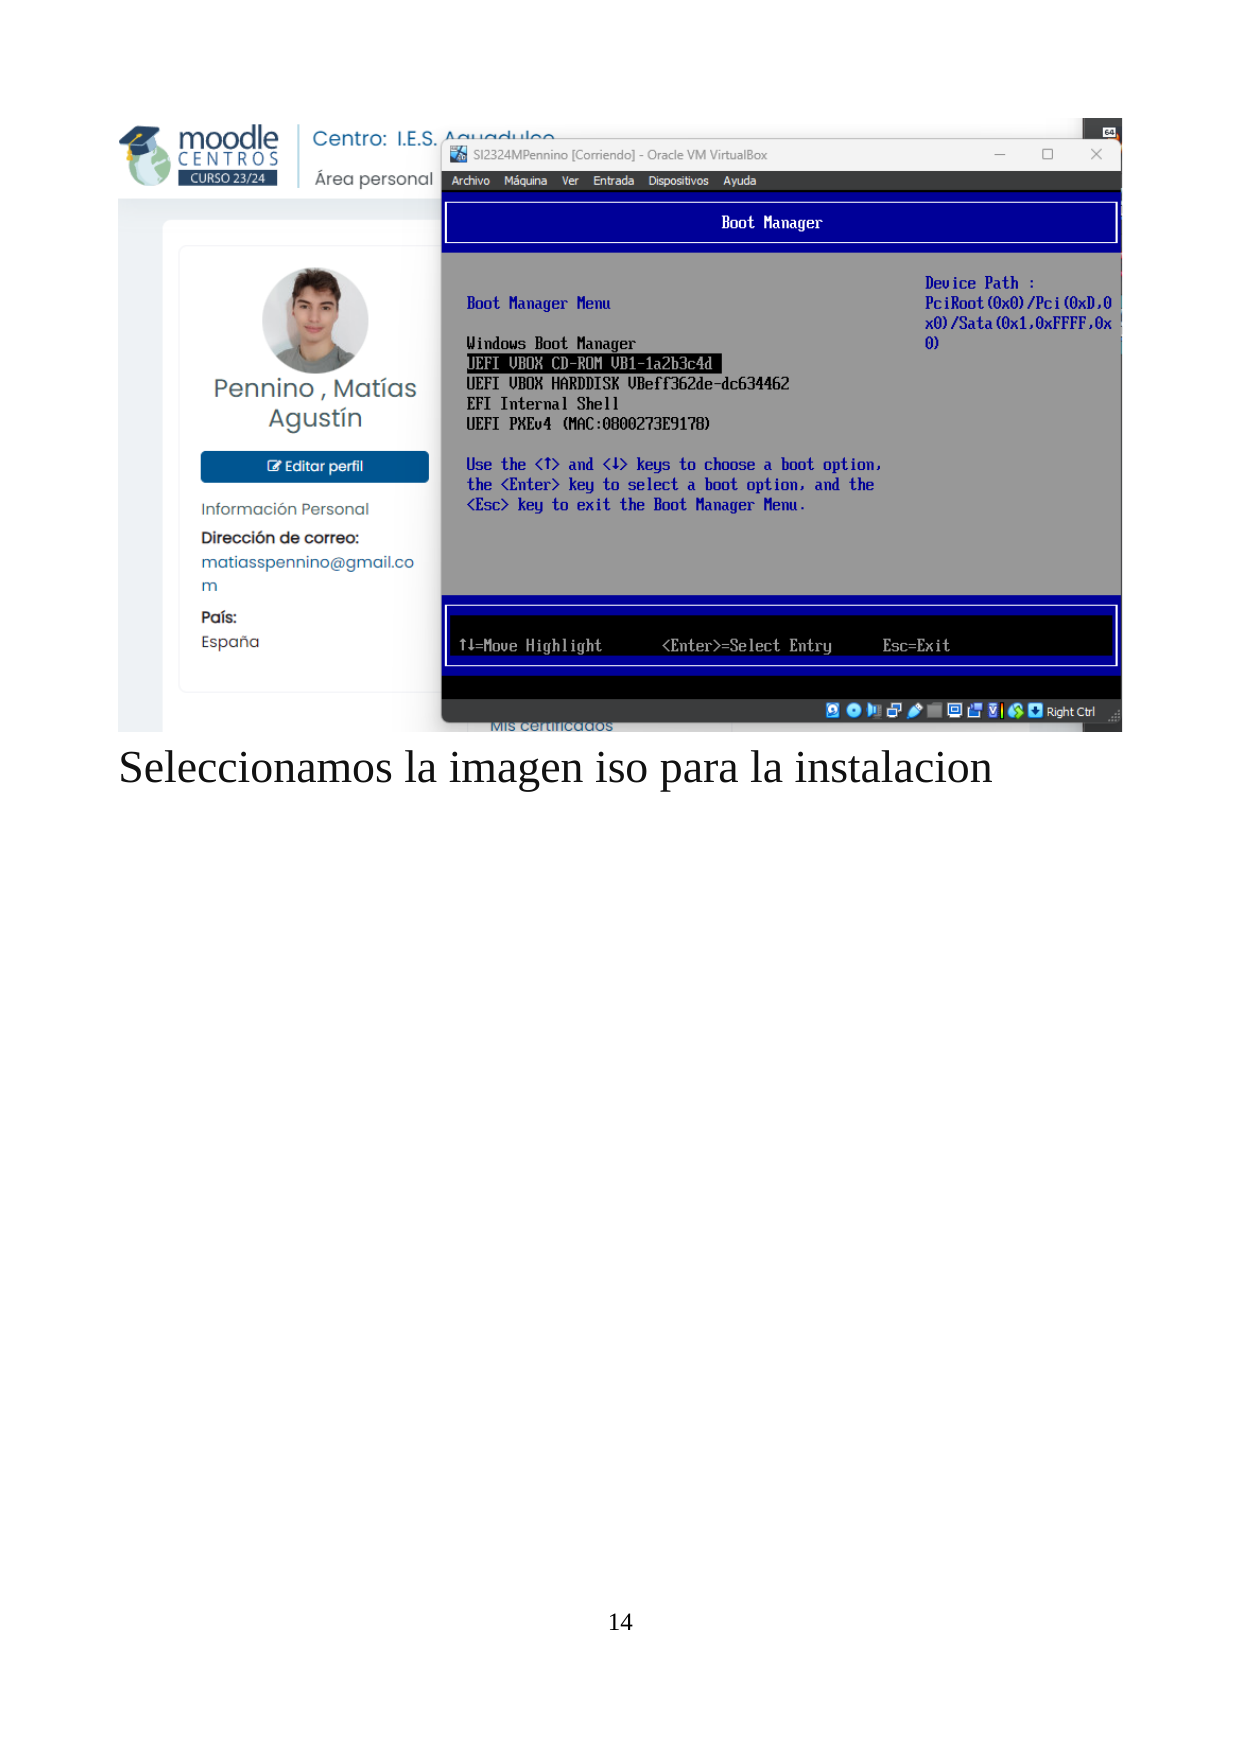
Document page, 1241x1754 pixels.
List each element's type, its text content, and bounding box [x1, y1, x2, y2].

text Seleccionamos la imagen iso para la instalacion [118, 732, 1122, 792]
picture [118, 118, 1123, 732]
